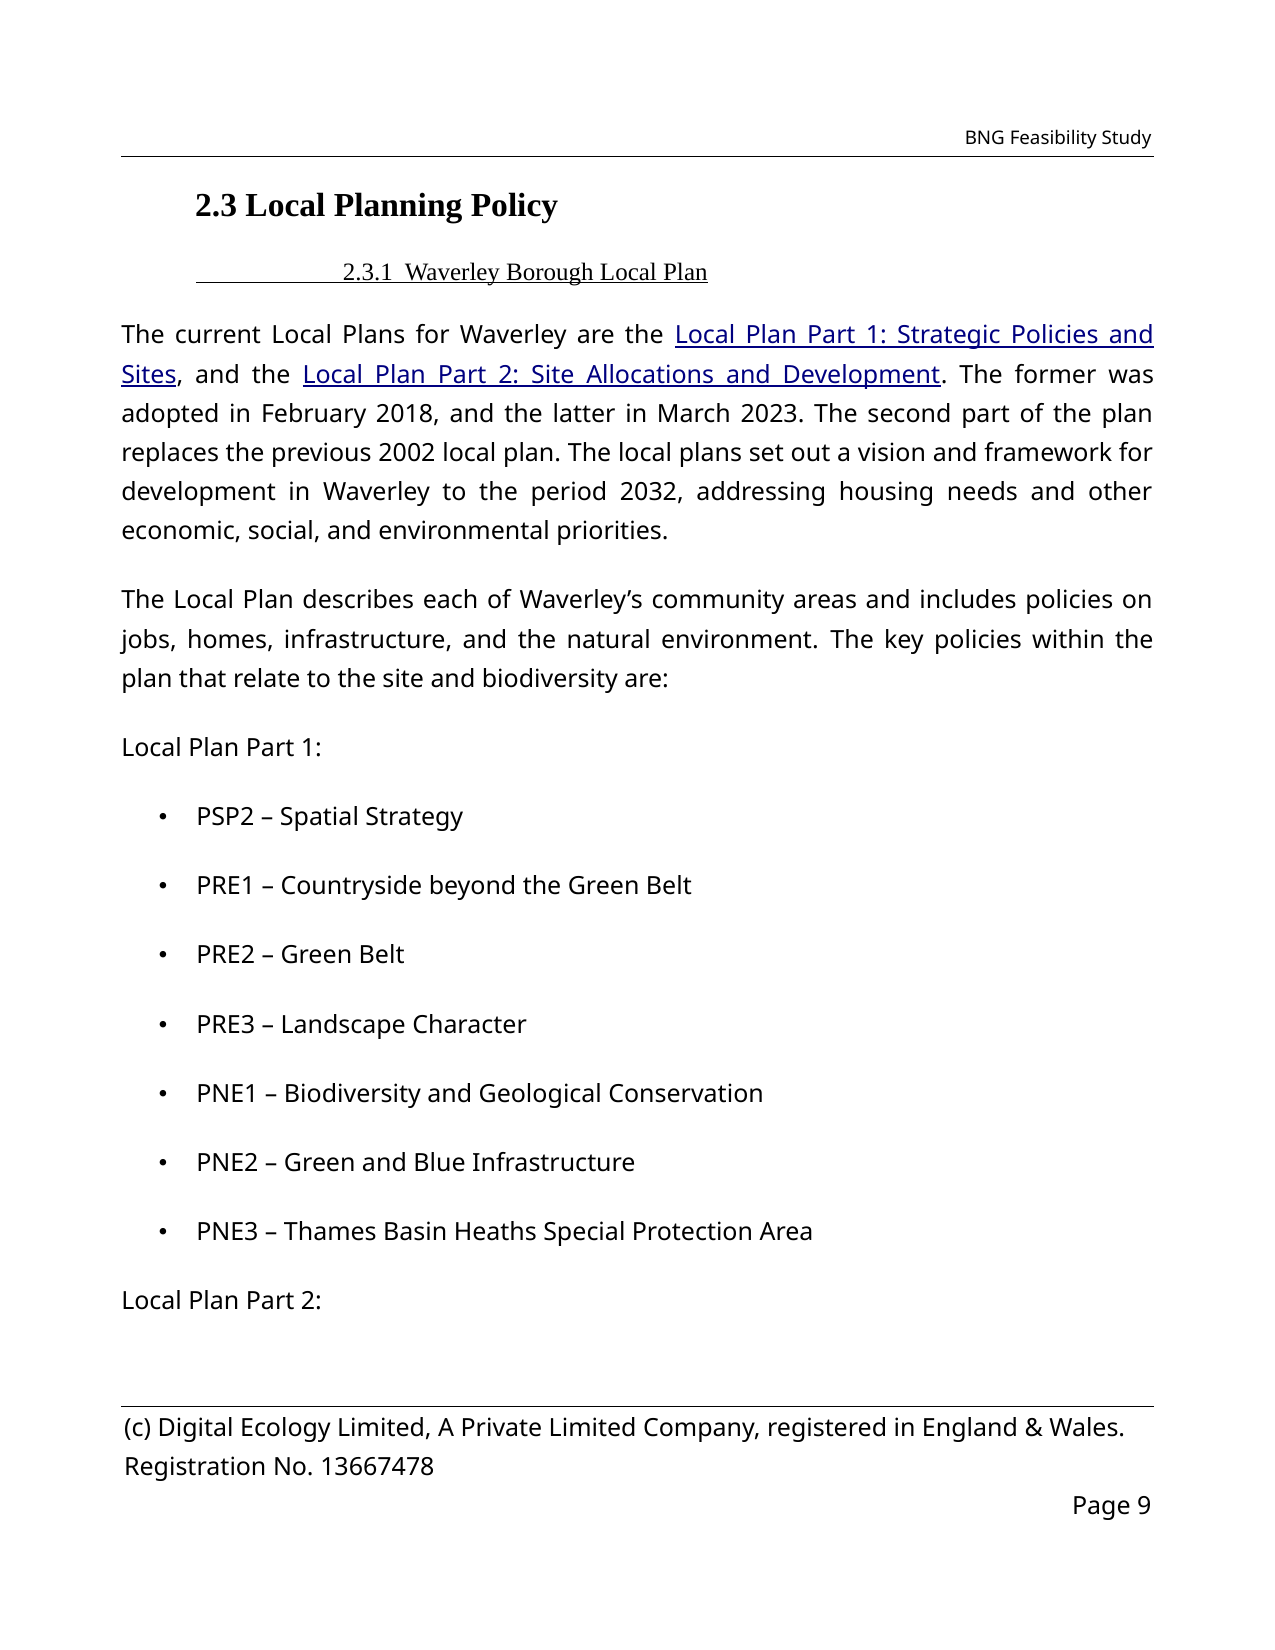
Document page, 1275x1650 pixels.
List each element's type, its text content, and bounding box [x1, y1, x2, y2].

text The current Local Plans for Waverley are the Local Plan Part 1: Strategic Policies and Sites, and the Local Plan Part 2: Site Allocations and Development. The former was adopted in February 2018, and the latter in March 2023. The second part of the plan replaces the previous 2002 local plan. The local plans set out a vision and framework for development in Waverley to the period 2032, addressing housing needs and other economic, social, and environmental priorities. [121, 317, 1154, 547]
list PNE3 – Thames Basin Heaths Special Protection Area [158, 1214, 1154, 1248]
list PSP2 – Spatial Strategy [158, 799, 1154, 833]
list PNE2 – Green and Blue Infrastructure [158, 1145, 1154, 1179]
list PRE2 – Green Belt [158, 937, 1154, 971]
text The Local Plan describes each of Waverley’s community areas and includes policies on jobs, homes, infrastructure, and the natural environment. The key policies within the plan that relate to the site and biodiversity are: [121, 582, 1154, 694]
list PNE1 – Biodiversity and Geological Conservation [158, 1076, 1154, 1109]
text Local Plan Part 1: [121, 730, 1154, 764]
list PRE1 – Countryside beyond the Green Belt [158, 868, 1154, 902]
subtitle 2.3 Local Planning Policy [121, 185, 1154, 224]
subtitle 2.3.1 Waverley Borough Local Plan [196, 257, 1154, 285]
list PRE3 – Landscape Character [158, 1006, 1154, 1040]
text Local Plan Part 2: [121, 1283, 1154, 1317]
